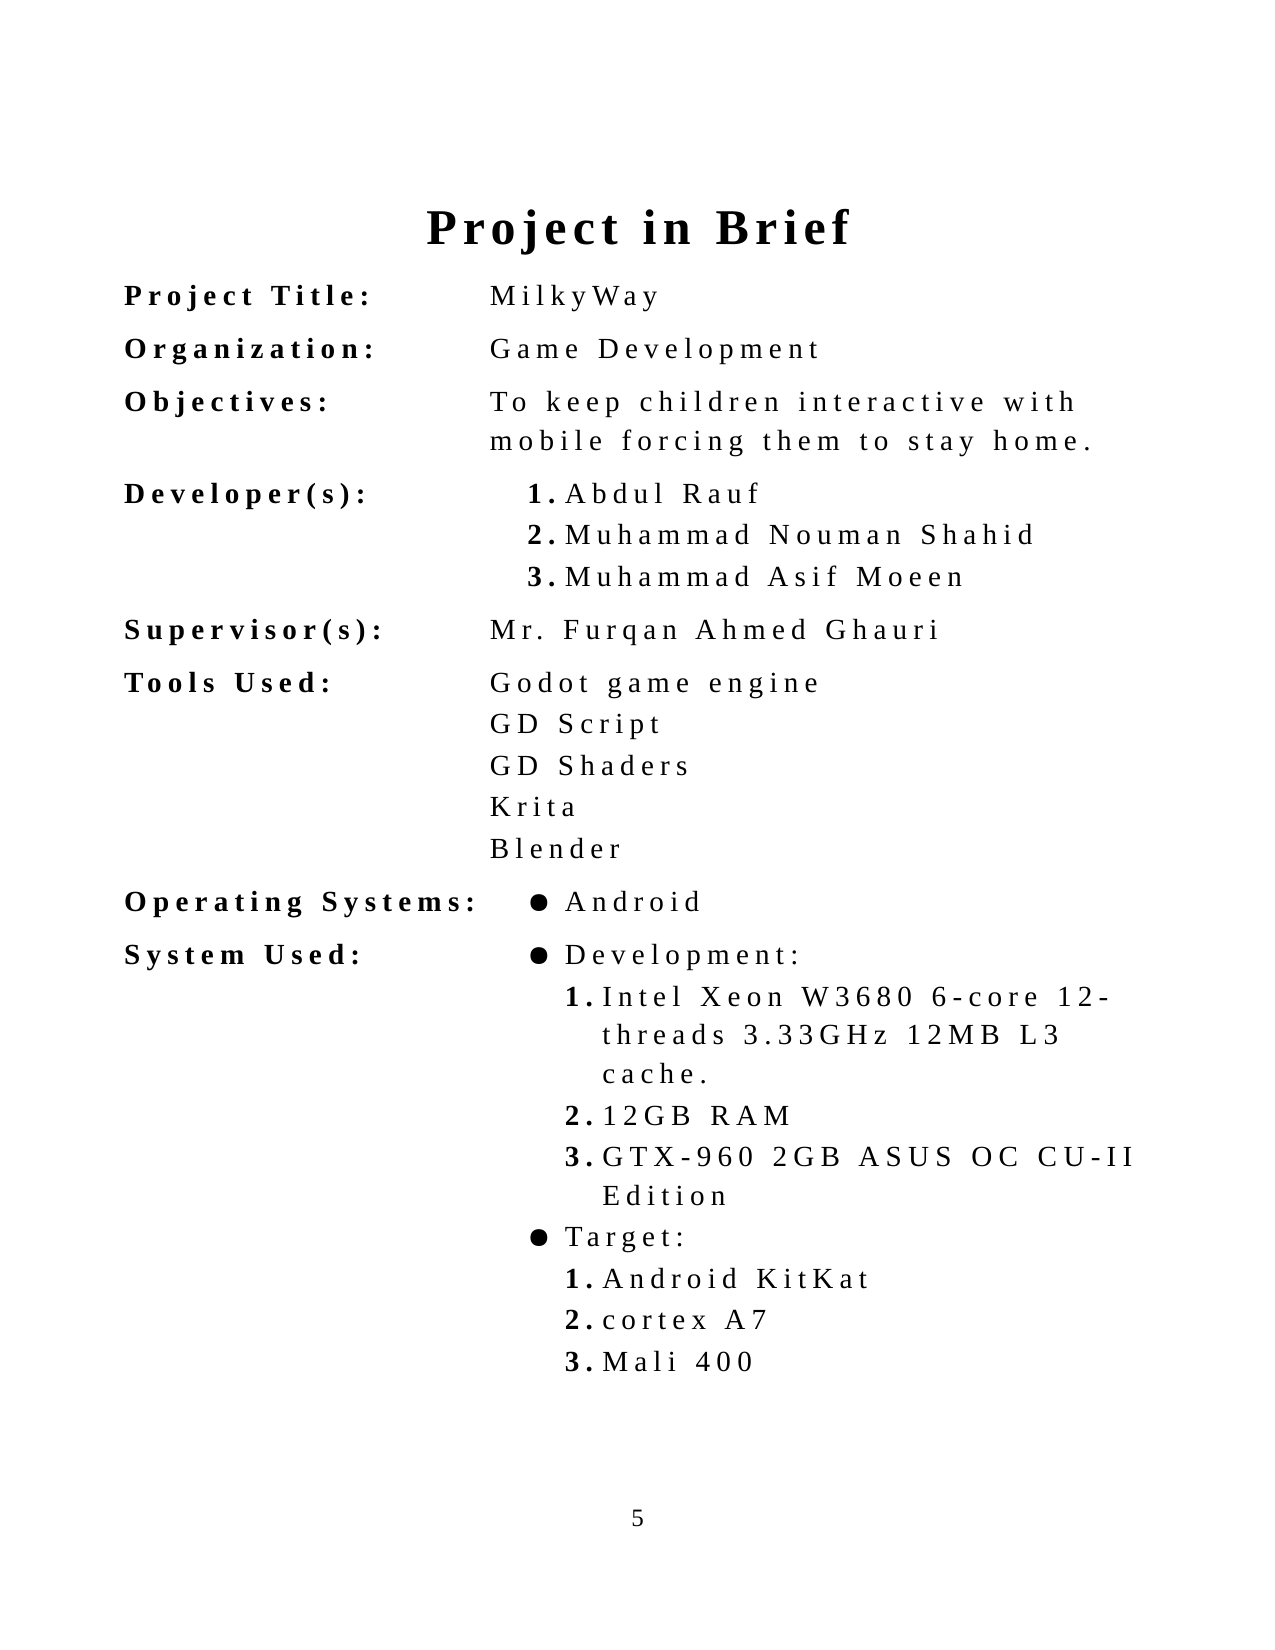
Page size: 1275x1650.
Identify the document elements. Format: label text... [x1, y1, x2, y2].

table_header Project Title: [118, 273, 484, 325]
table_cell Operating Systems: [118, 879, 484, 932]
table_cell Tools Used: [118, 659, 484, 878]
table_cell Development: Intel Xeon W3680 6-core 12-threads 3.33GHz 12MB L3 cache. 12GB RAM GTX-960 2GB ASUS OC CU-II Edition Target: Android KitKat cortex A7 Mali 400 [484, 932, 1157, 1391]
table_cell Abdul Rauf Muhammad Nouman Shahid Muhammad Asif Moeen [484, 470, 1157, 606]
subtitle Project in Brief [118, 197, 1157, 255]
table_cell System Used: [118, 932, 484, 1391]
table_cell Developer(s): [118, 470, 484, 606]
table_header MilkyWay [484, 273, 1157, 325]
table_cell Android [484, 879, 1157, 932]
table_cell Mr. Furqan Ahmed Ghauri [484, 606, 1157, 659]
table_cell Godot game engine GD Script GD Shaders Krita Blender [484, 659, 1157, 878]
table_cell Organization: [118, 325, 484, 378]
table_cell To keep children interactive with mobile forcing them to stay home. [484, 379, 1157, 470]
table_cell Game Development [484, 325, 1157, 378]
table_cell Supervisor(s): [118, 606, 484, 659]
table_cell Objectives: [118, 379, 484, 470]
